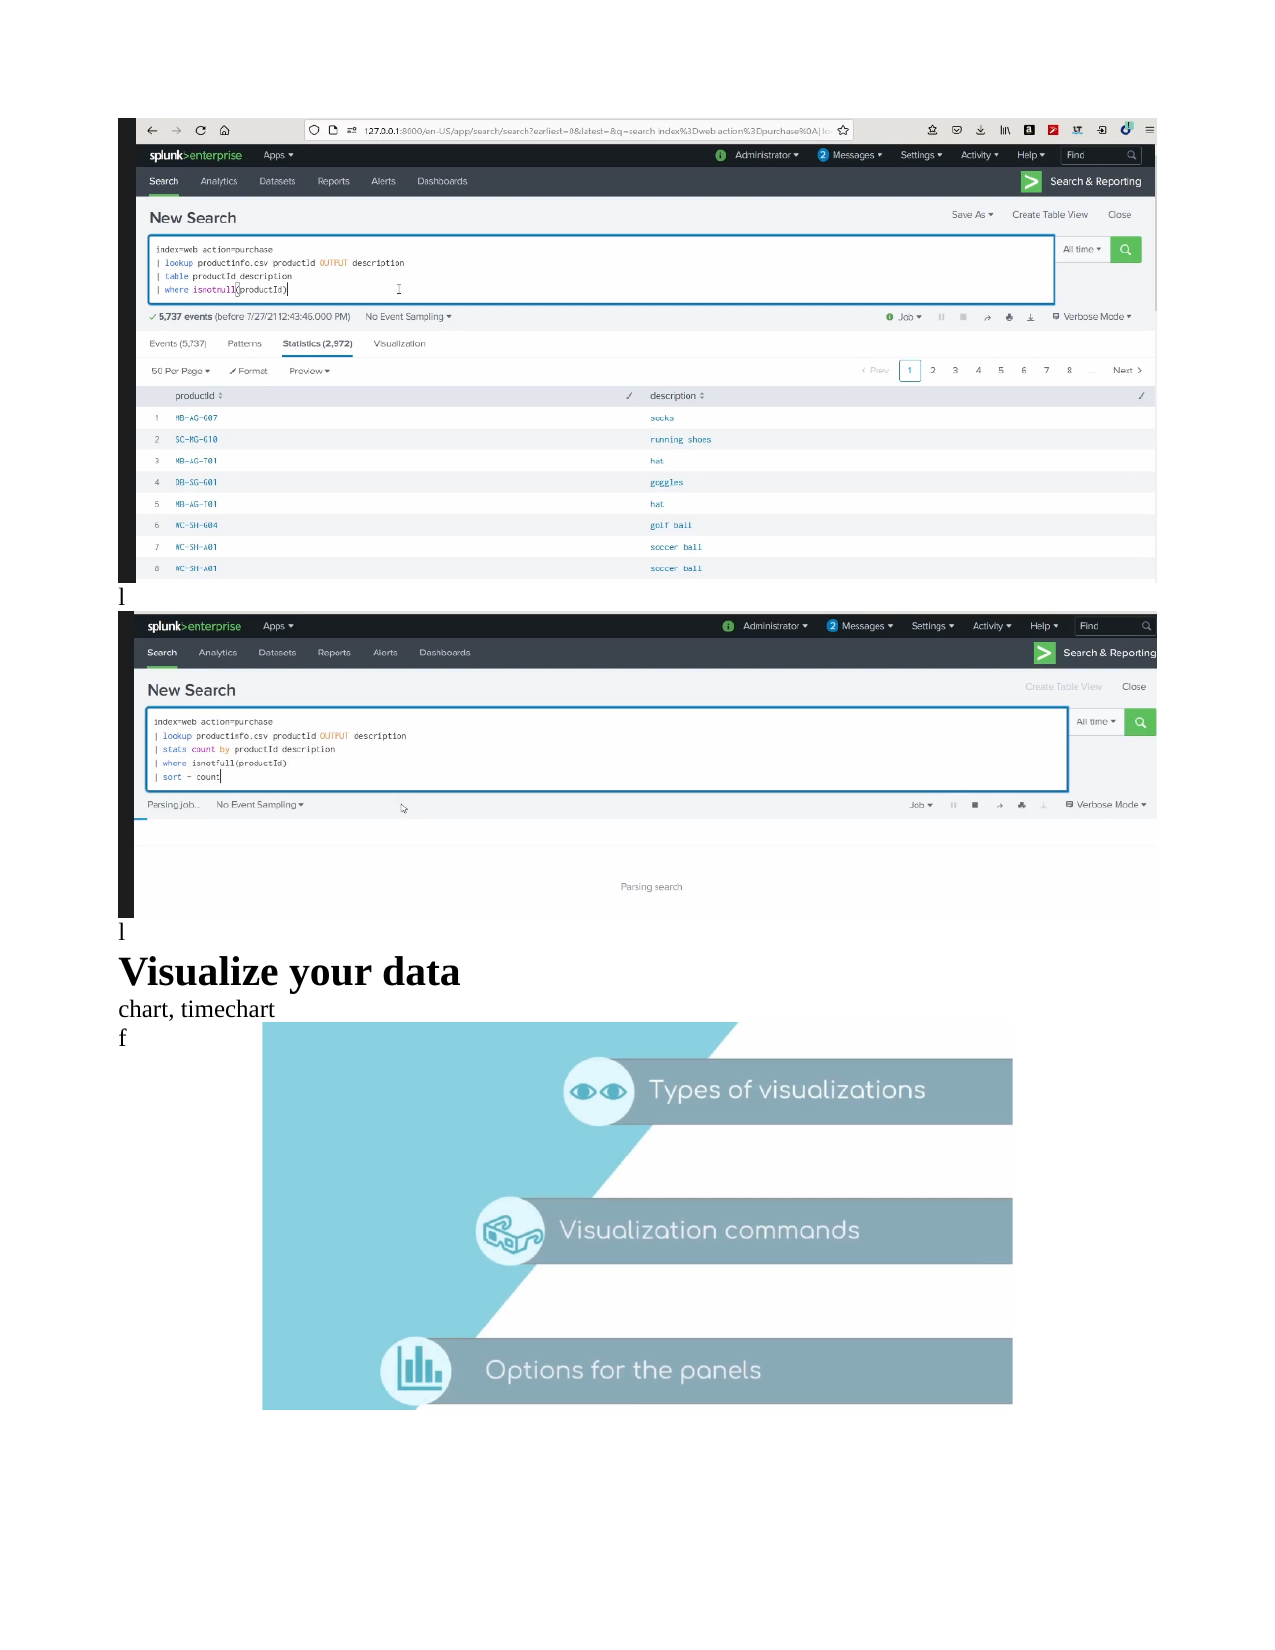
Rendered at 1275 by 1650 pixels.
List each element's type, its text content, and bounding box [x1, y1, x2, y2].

text l [118, 583, 1157, 611]
picture [118, 611, 1157, 918]
text chart, timechart [118, 994, 1157, 1023]
text l [118, 918, 1157, 946]
text [1013, 1023, 1157, 1052]
text f [118, 1023, 262, 1052]
text Visualize your data [118, 946, 1157, 994]
picture [118, 118, 1157, 583]
picture [262, 1022, 1013, 1410]
